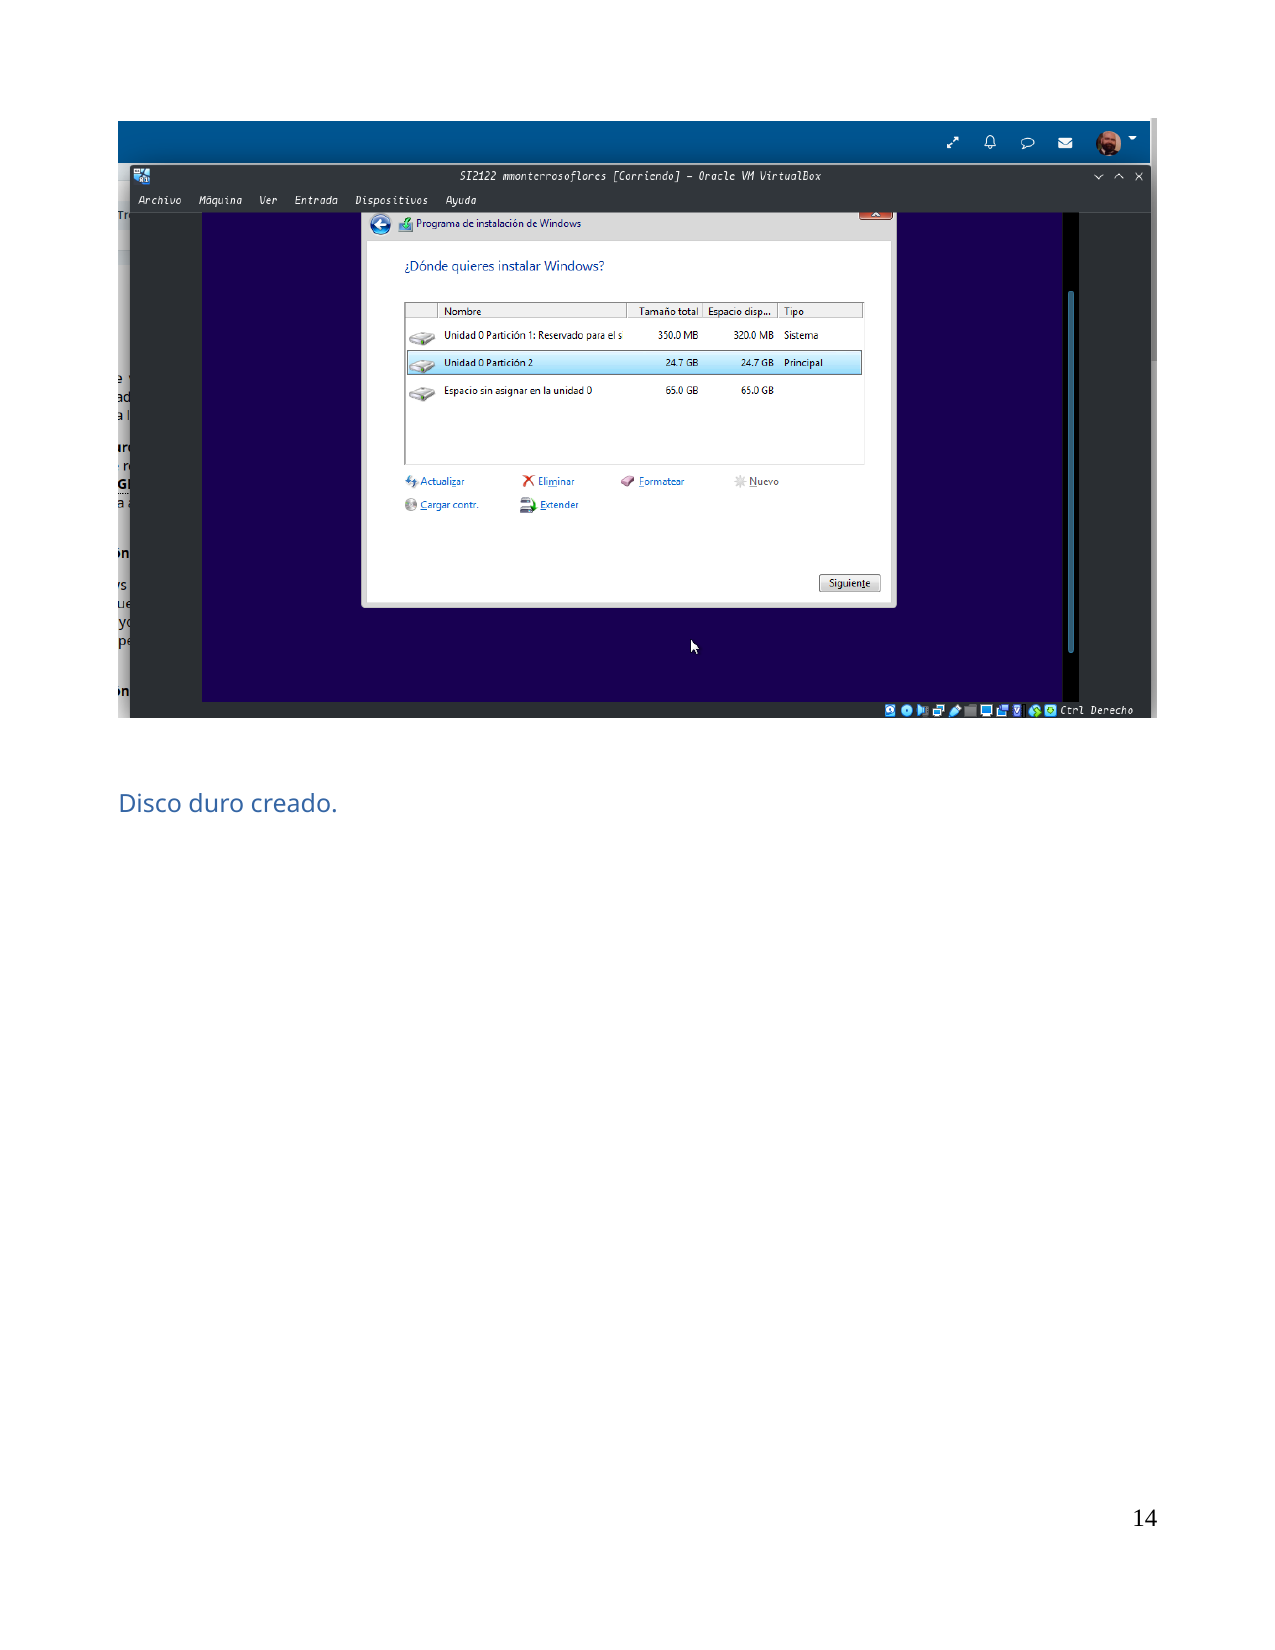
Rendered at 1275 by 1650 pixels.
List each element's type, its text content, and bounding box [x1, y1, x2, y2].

picture [118, 118, 1157, 718]
table_header [118, 718, 1157, 751]
text Disco duro creado. [118, 785, 1157, 819]
